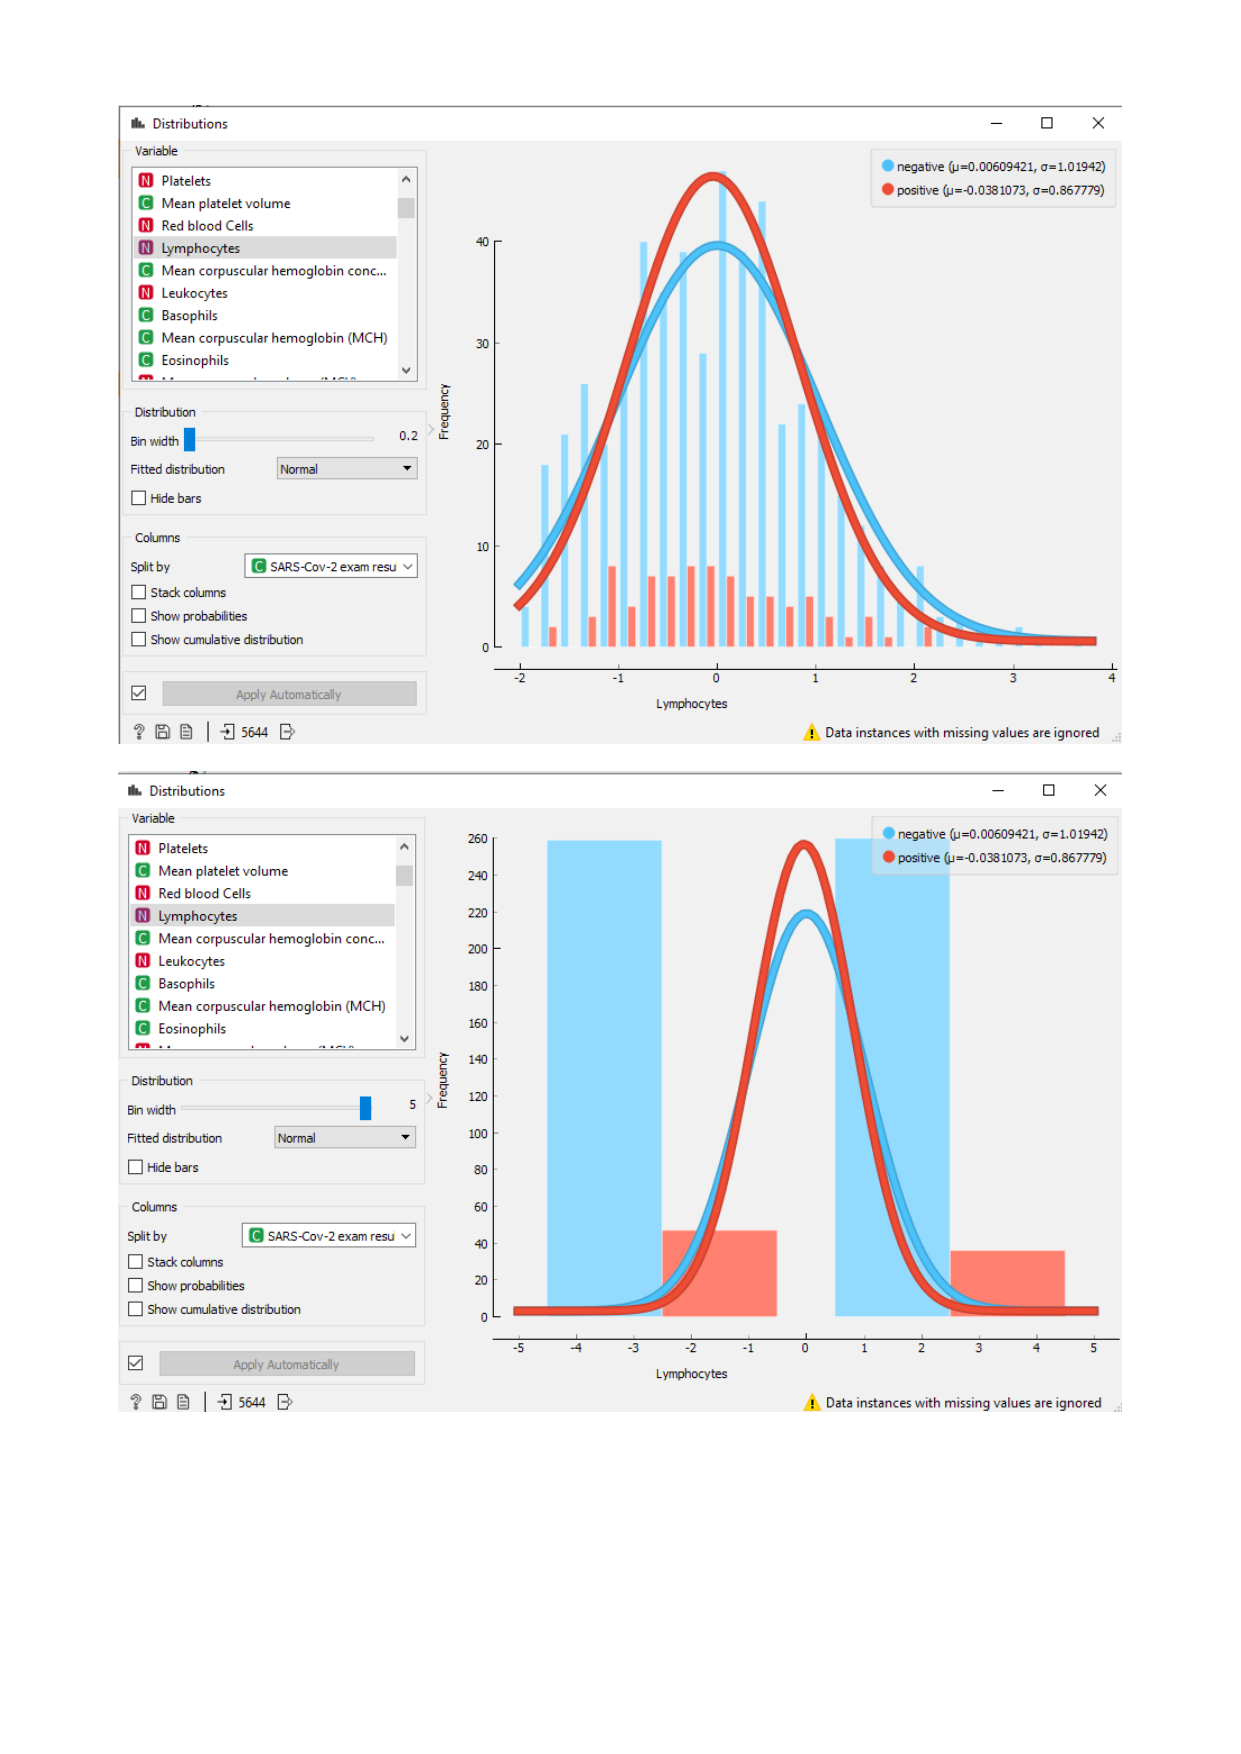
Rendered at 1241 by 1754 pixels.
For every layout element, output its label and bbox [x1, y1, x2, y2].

picture [118, 771, 1122, 1412]
picture [118, 105, 1122, 744]
